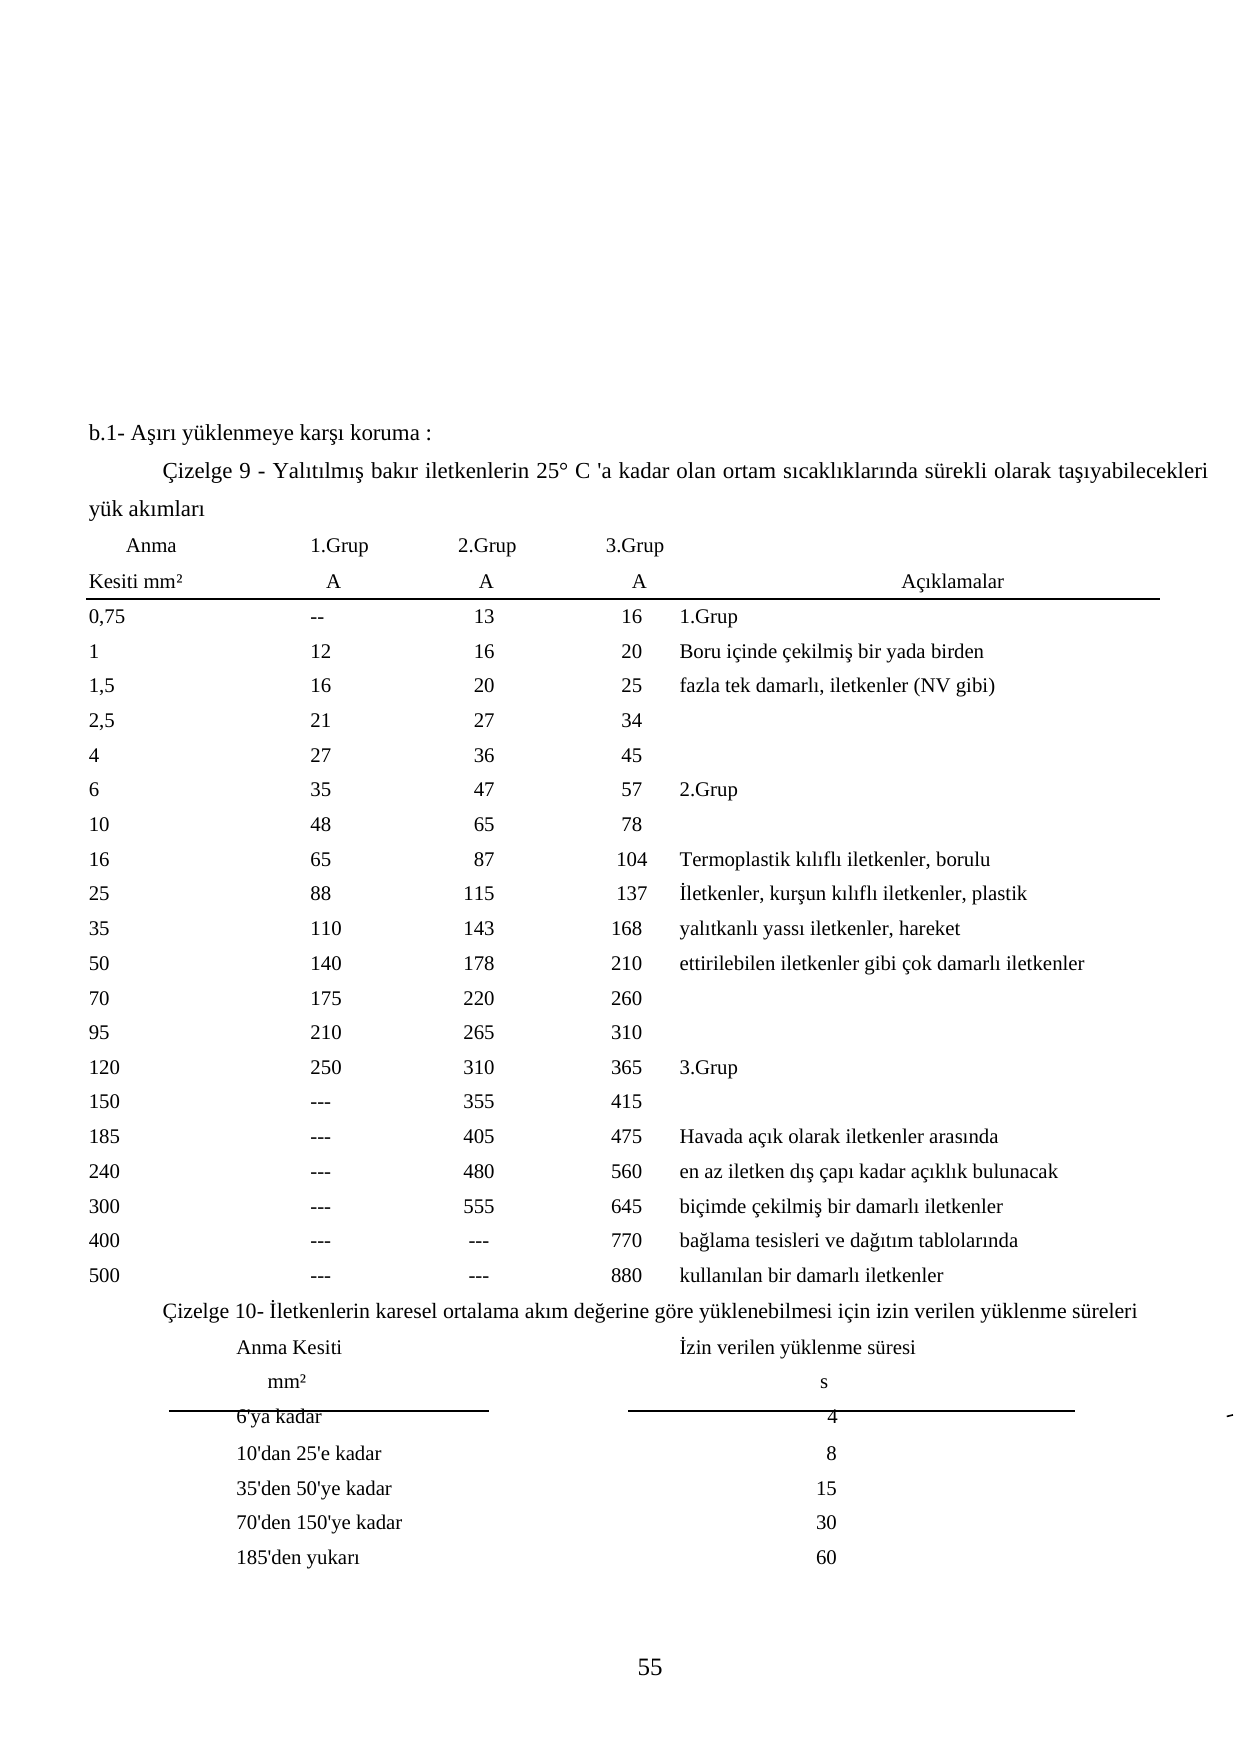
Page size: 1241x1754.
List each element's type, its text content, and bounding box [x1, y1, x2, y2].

text 25 88 115 137 İletkenler, kurşun kılıflı iletkenler, plastik [88, 882, 1211, 905]
text 70 175 220 260 [88, 986, 1211, 1009]
text 35'den 50'ye kadar 15 [88, 1477, 1211, 1500]
text Anma 1.Grup 2.Grup 3.Grup [88, 534, 1211, 557]
text 500 --- --- 880 kullanılan bir damarlı iletkenler [88, 1264, 1211, 1287]
text Kesiti mm² A A A Açıklamalar [88, 570, 1211, 593]
text 1,5 16 20 25 fazla tek damarlı, iletkenler (NV gibi) [88, 674, 1211, 697]
text 300 --- 555 645 biçimde çekilmiş bir damarlı iletkenler [88, 1194, 1211, 1218]
text 0,75 -- 13 16 1.Grup [88, 605, 1211, 628]
text 70'den 150'ye kadar 30 [88, 1511, 1211, 1534]
text 400 --- --- 770 bağlama tesisleri ve dağıtım tablolarında [88, 1229, 1211, 1252]
text 4 27 36 45 [88, 743, 1211, 767]
text 185 --- 405 475 Havada açık olarak iletkenler arasında [88, 1125, 1211, 1148]
text 10 48 65 78 [88, 813, 1211, 836]
text 120 250 310 365 3.Grup [88, 1056, 1211, 1079]
text 1 12 16 20 Boru içinde çekilmiş bir yada birden [88, 639, 1211, 663]
text Çizelge 9 - Yalıtılmış bakır iletkenlerin 25° C 'a kadar olan ortam sıcaklıklarında sürekli olarak taşıyabilecekleri yük akımları [88, 458, 1211, 522]
text 95 210 265 310 [88, 1021, 1211, 1044]
text 16 65 87 104 Termoplastik kılıflı iletkenler, borulu [88, 848, 1211, 871]
text b.1- Aşırı yüklenmeye karşı koruma : [88, 420, 1211, 445]
text 2,5 21 27 34 [88, 709, 1211, 732]
text 240 --- 480 560 en az iletken dış çapı kadar açıklık bulunacak [88, 1160, 1211, 1183]
text Çizelge 10- İletkenlerin karesel ortalama akım değerine göre yüklenebilmesi için izin verilen yüklenme süreleri [88, 1298, 1211, 1323]
text 6 35 47 57 2.Grup [88, 778, 1211, 801]
text Anma Kesiti İzin verilen yüklenme süresi [162, 1336, 1211, 1359]
text 50 140 178 210 ettirilebilen iletkenler gibi çok damarlı iletkenler [88, 952, 1211, 975]
text 185'den yukarı 60 [88, 1546, 1211, 1569]
text 35 110 143 168 yalıtkanlı yassı iletkenler, hareket [88, 917, 1211, 940]
text 150 --- 355 415 [88, 1090, 1211, 1113]
text mm² s [88, 1370, 1211, 1393]
text 10'dan 25'e kadar 8 [88, 1442, 1211, 1465]
text 6'ya kadar 4 [88, 1405, 1211, 1428]
